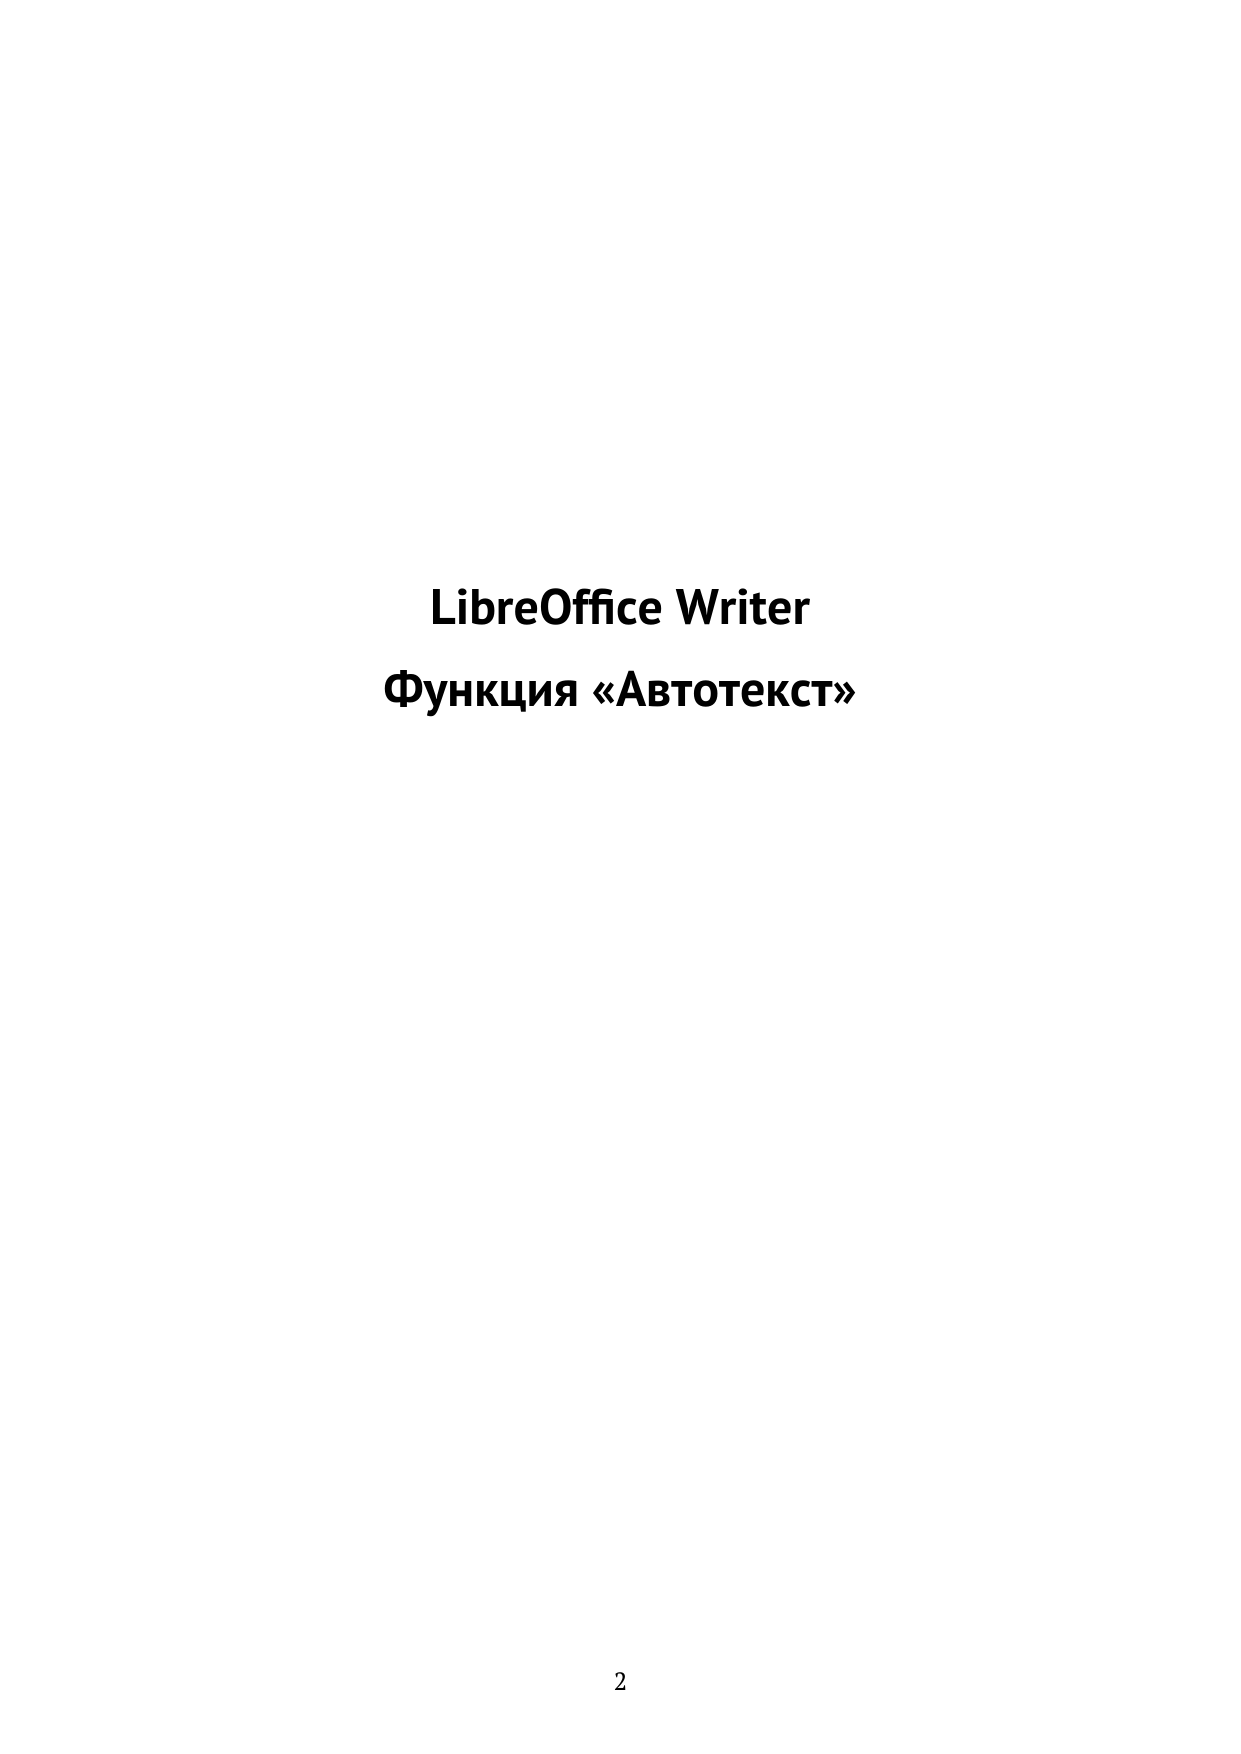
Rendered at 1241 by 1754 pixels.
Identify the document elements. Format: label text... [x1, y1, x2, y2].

text LibreOffice Writer [118, 573, 1122, 638]
text Функция «Автотекст» [118, 656, 1122, 721]
